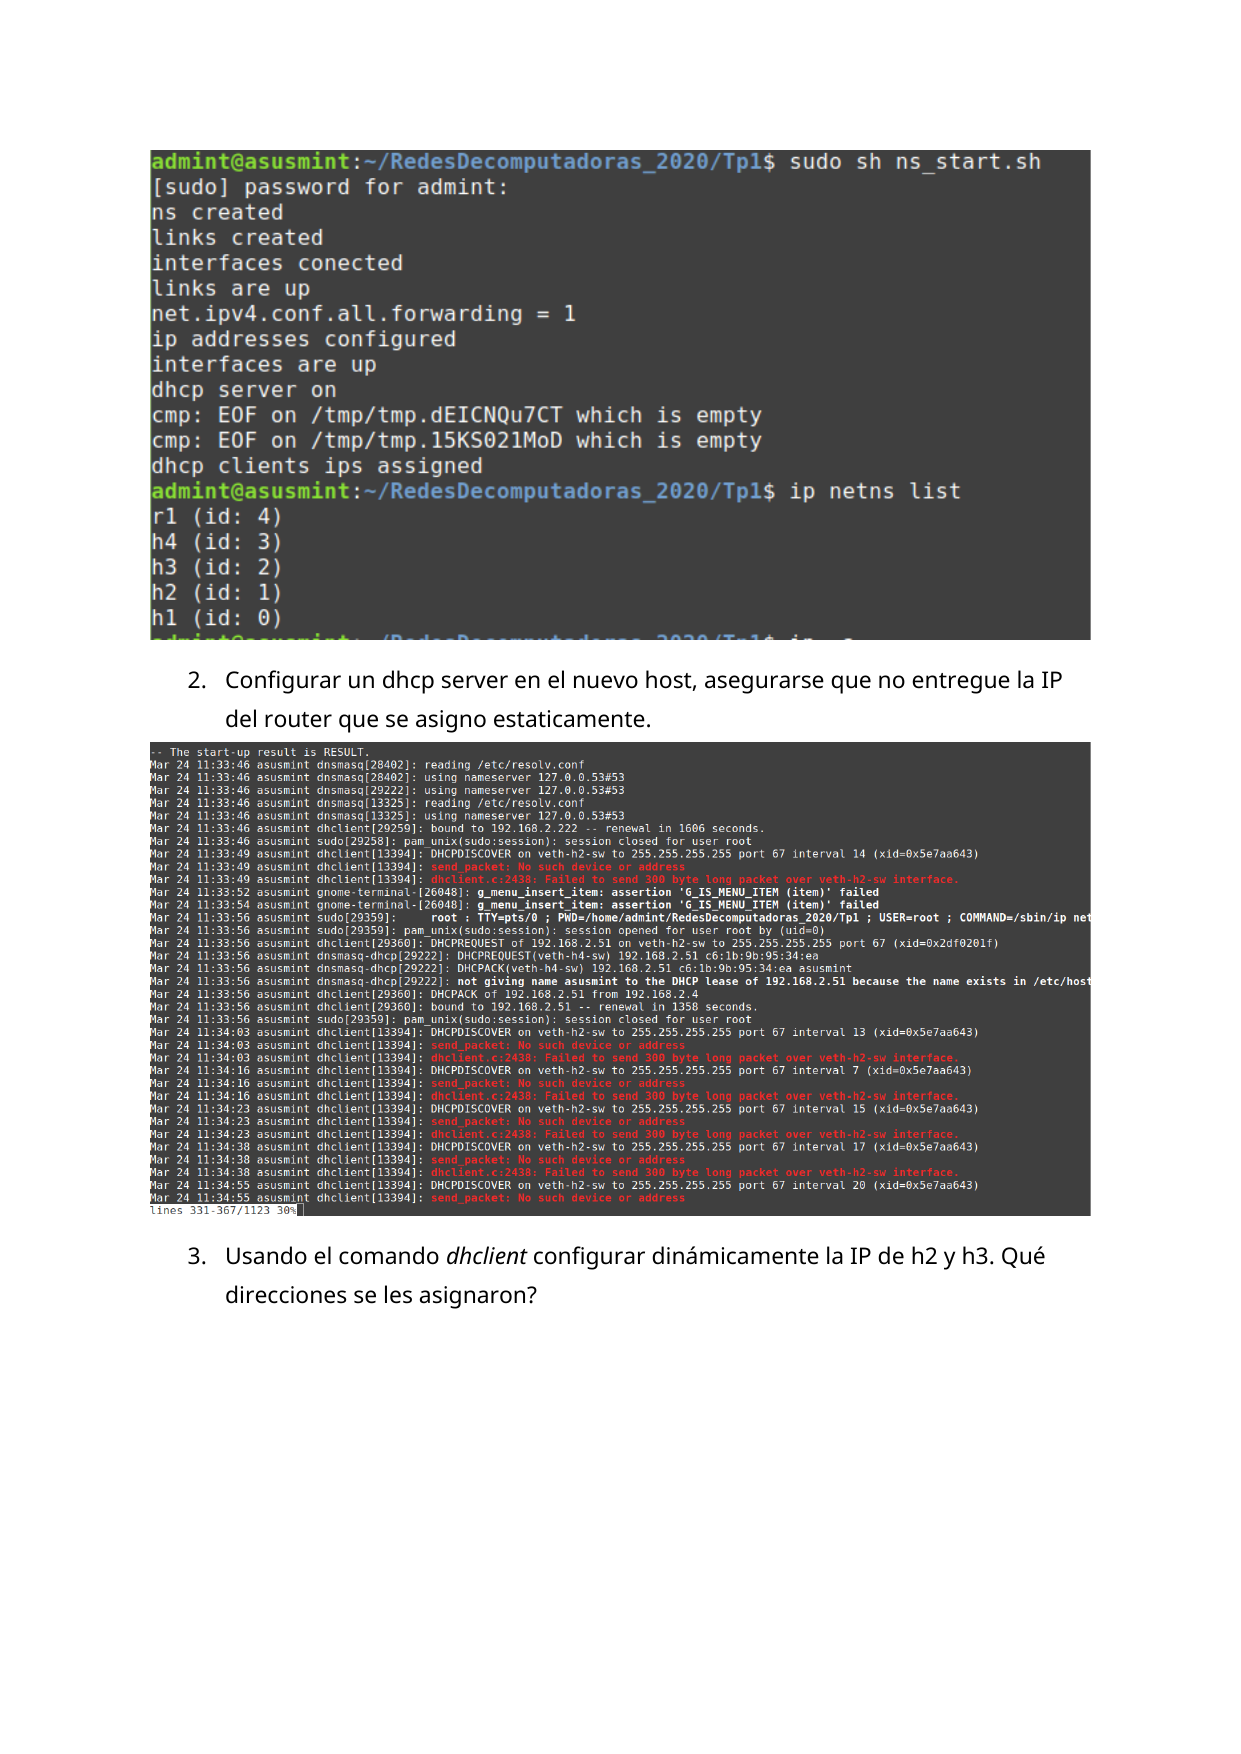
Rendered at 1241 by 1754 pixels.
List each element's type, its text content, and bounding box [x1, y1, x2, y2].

picture [150, 742, 1091, 1216]
list Configurar un dhcp server en el nuevo host, asegurarse que no entregue la IP del router que se asigno estaticamente. [187, 664, 1090, 734]
picture [150, 150, 1091, 640]
list Usando el comando dhclient configurar dinámicamente la IP de h2 y h3. Qué direcciones se les asignaron? [187, 1240, 1090, 1310]
